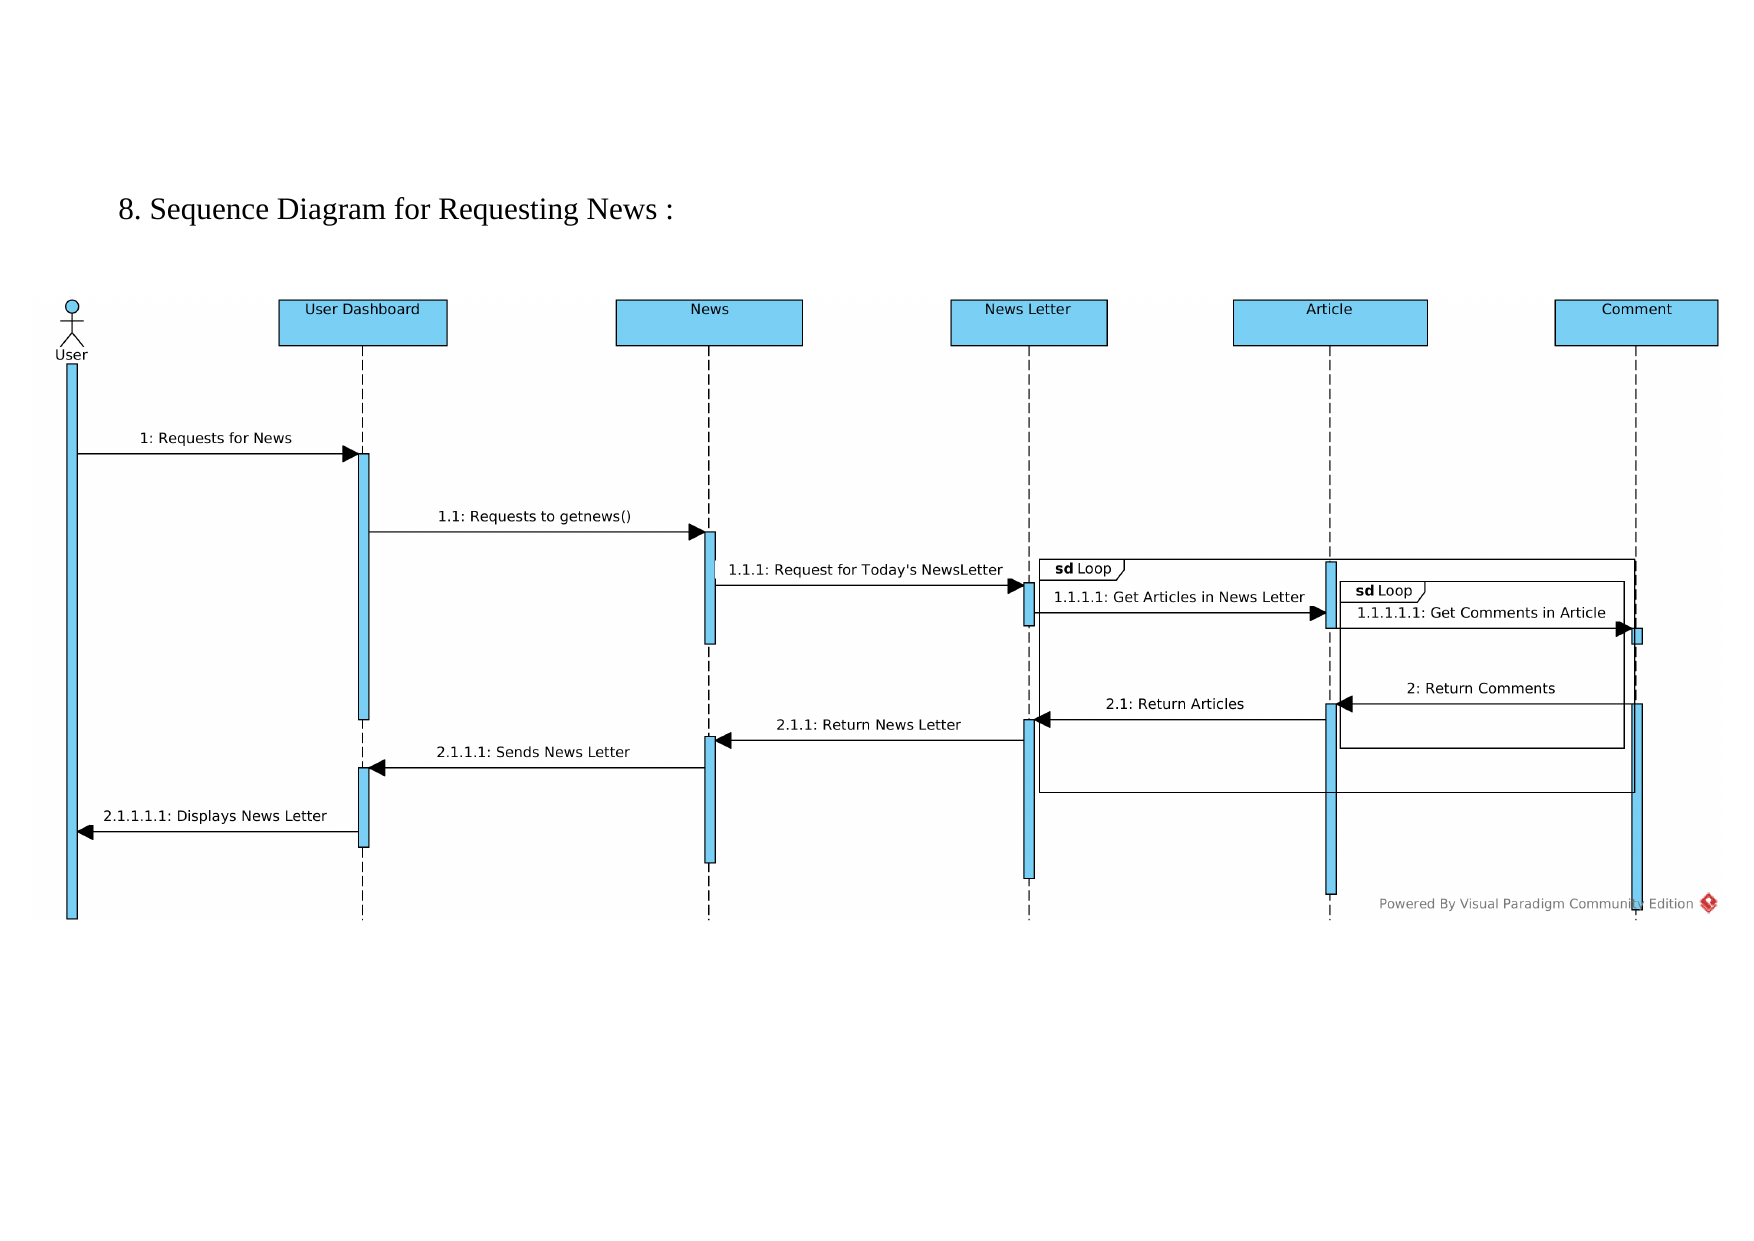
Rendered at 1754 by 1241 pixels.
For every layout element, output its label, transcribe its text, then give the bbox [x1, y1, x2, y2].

text 8. Sequence Diagram for Requesting News : [118, 190, 1636, 226]
picture [30, 297, 1724, 925]
